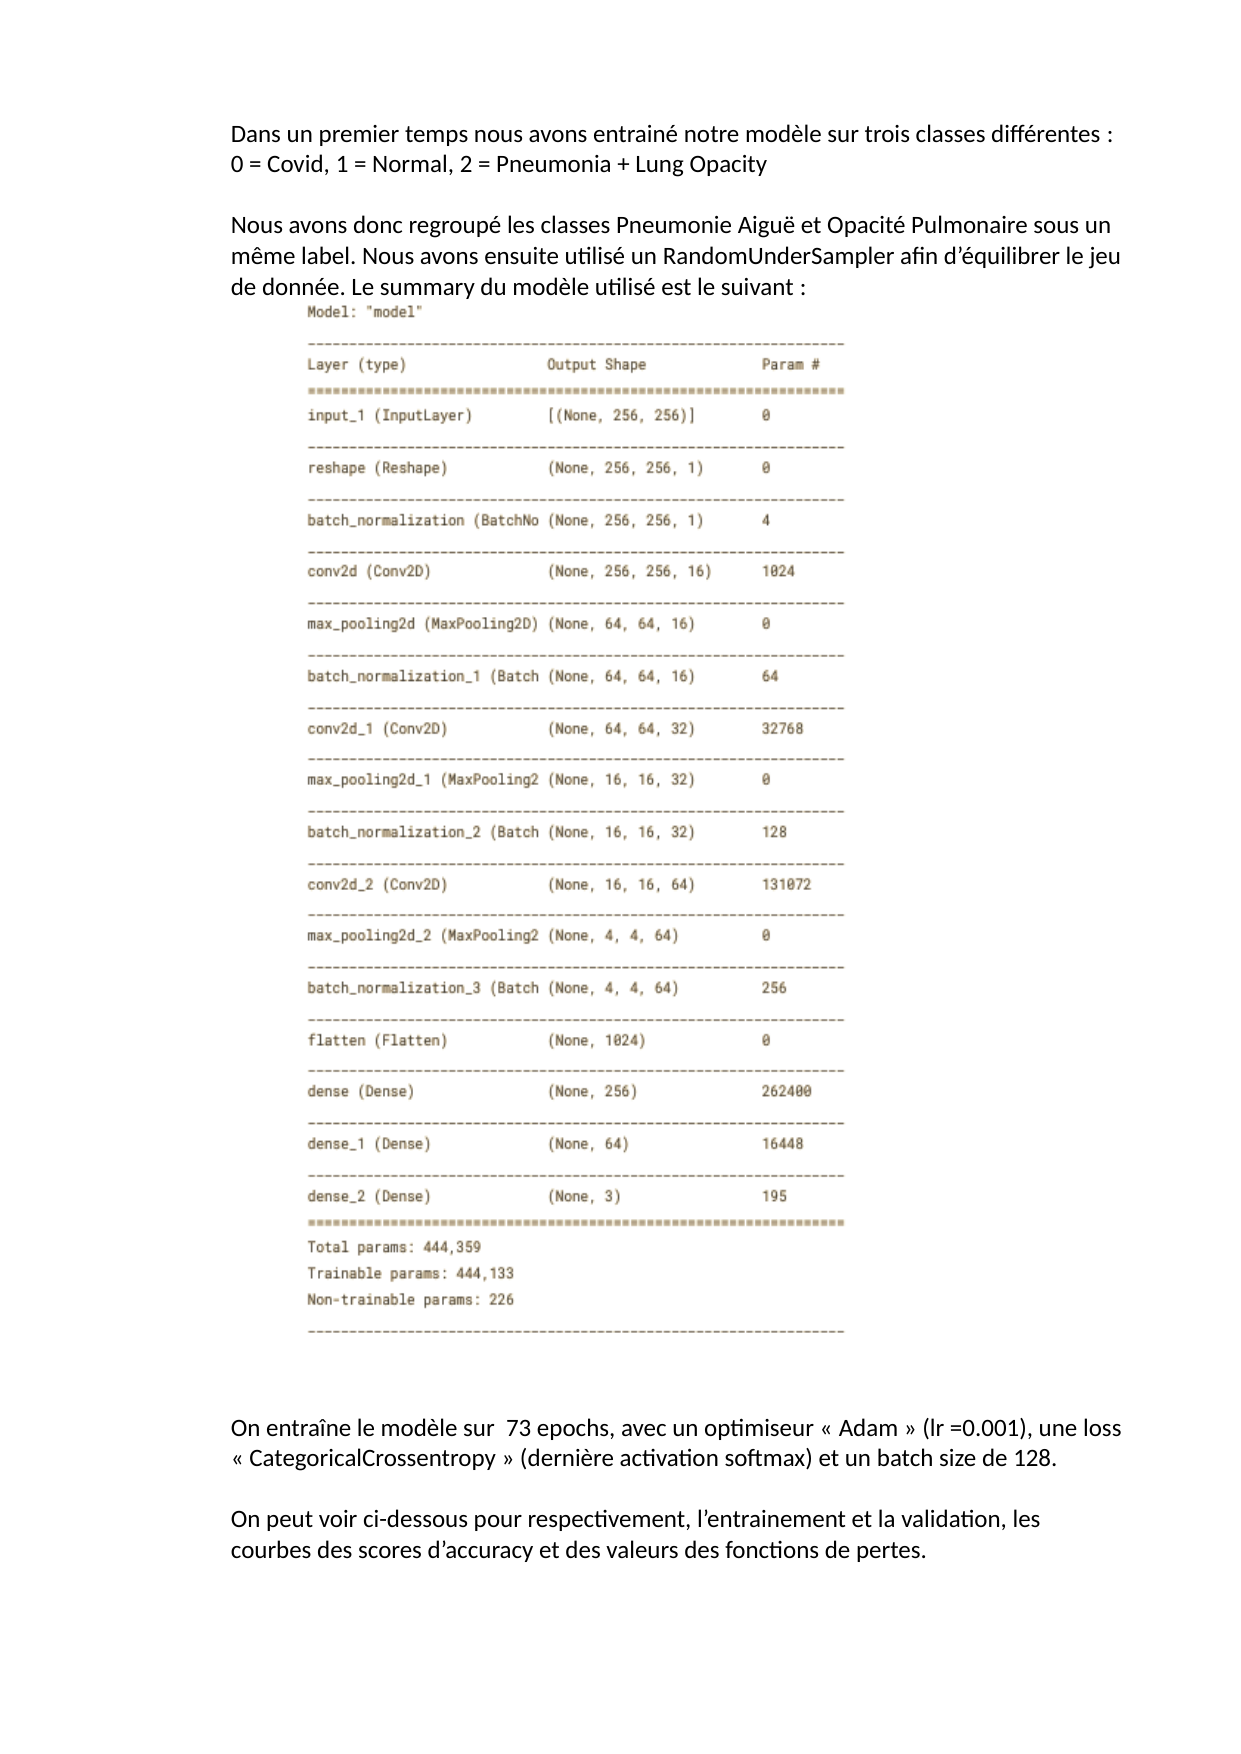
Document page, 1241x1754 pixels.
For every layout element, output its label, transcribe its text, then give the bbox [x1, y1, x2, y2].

picture [230, 301, 924, 1351]
list Dans un premier temps nous avons entrainé notre modèle sur trois classes différentes : 0 = Covid, 1 = Normal, 2 = Pneumonia + Lung Opacity [193, 118, 1122, 179]
list Nous avons donc regroupé les classes Pneumonie Aiguë et Opacité Pulmonaire sous un même label. Nous avons ensuite utilisé un RandomUnderSampler afin d’équilibrer le jeu de donnée. Le summary du modèle utilisé est le suivant : On entraîne le modèle sur 73 epochs, avec un optimiseur « Adam » (lr =0.001), une loss « CategoricalCrossentropy » (dernière activation softmax) et un batch size de 128. On peut voir ci-dessous pour respectivement, l’entrainement et la validation, les courbes des scores d’accuracy et des valeurs des fonctions de pertes. [193, 179, 1122, 1564]
